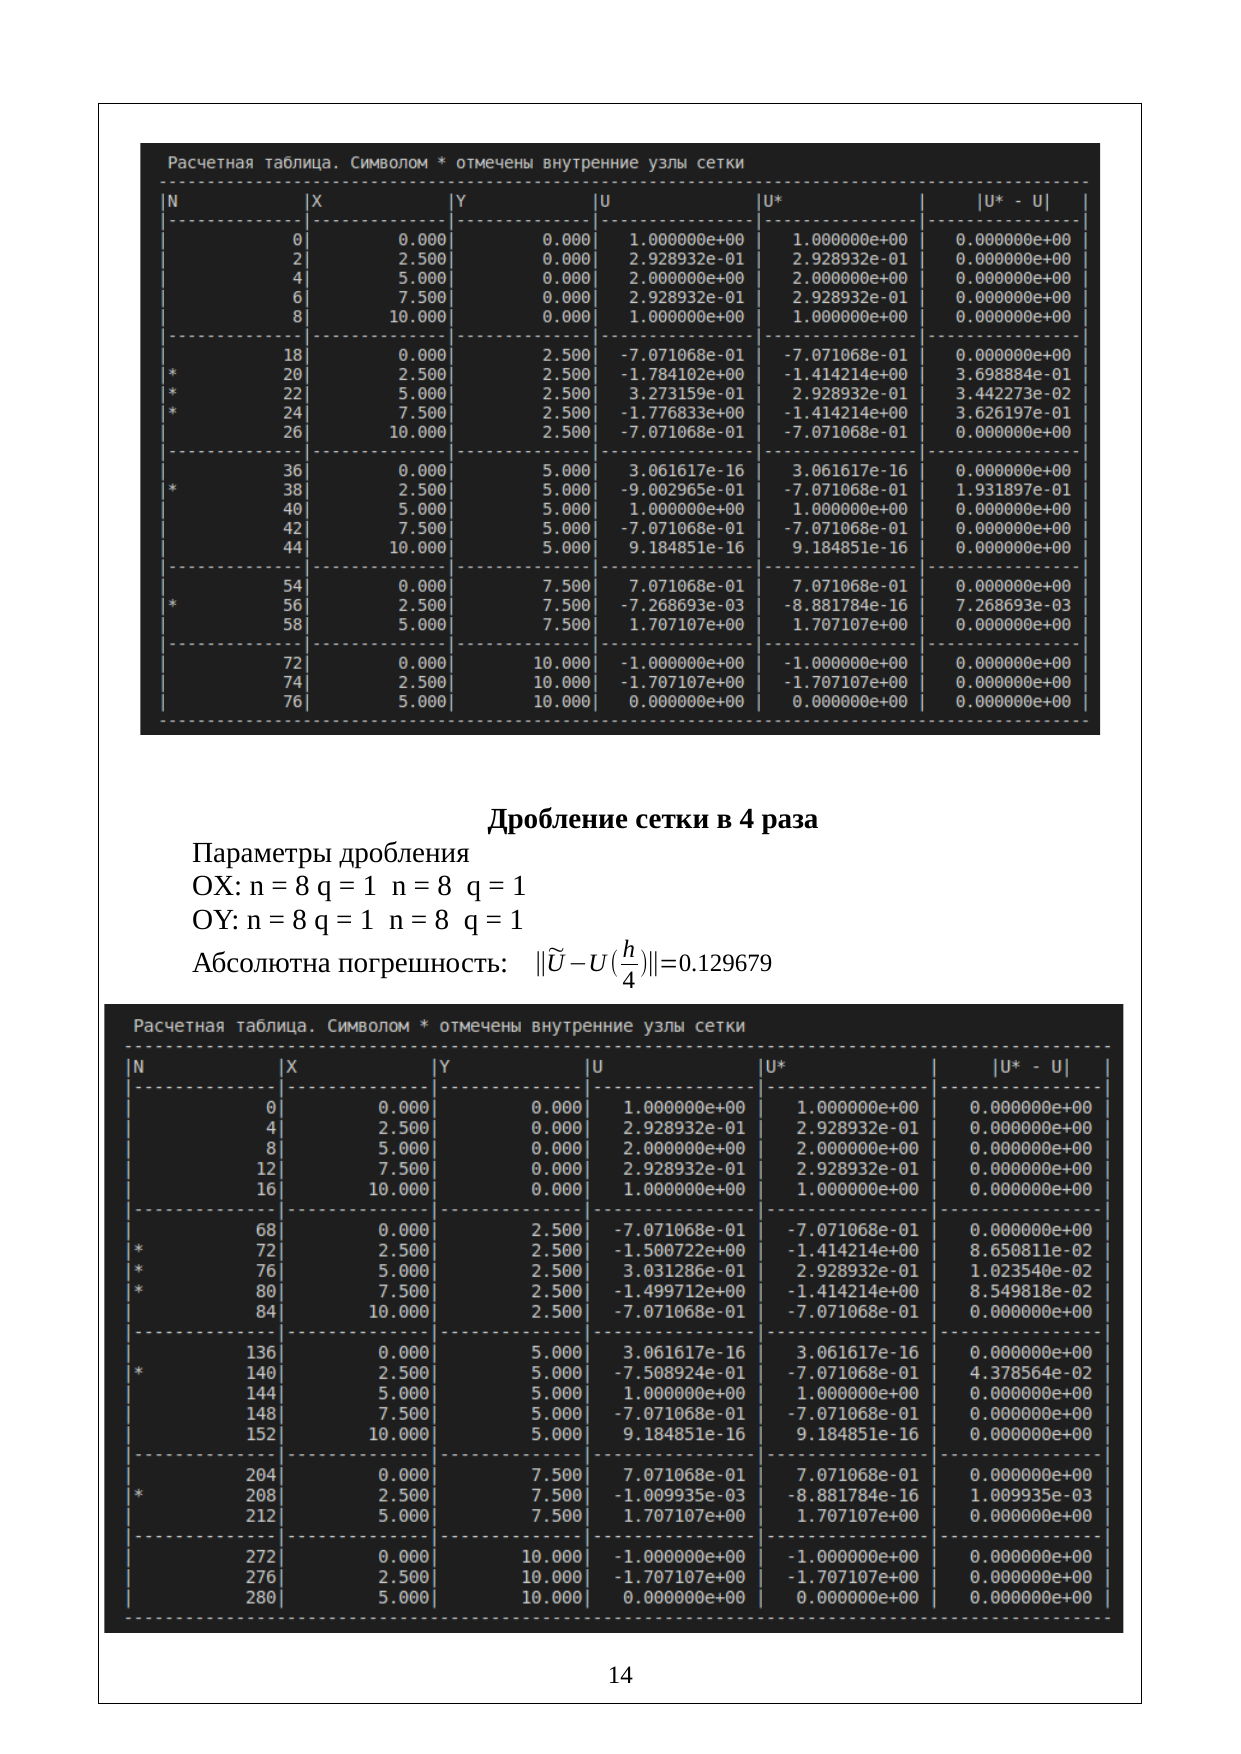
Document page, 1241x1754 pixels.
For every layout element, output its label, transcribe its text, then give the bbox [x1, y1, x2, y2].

picture [104, 1004, 1124, 1633]
list Параметры дробления [118, 835, 1137, 868]
picture [140, 143, 1100, 735]
list OX: n = 8 q = 1 n = 8 q = 1 [118, 868, 1137, 902]
list OY: n = 8 q = 1 n = 8 q = 1 [118, 902, 1137, 936]
list Абсолютна погрешность: [118, 936, 1137, 994]
list Дробление сетки в 4 раза [118, 801, 1137, 835]
